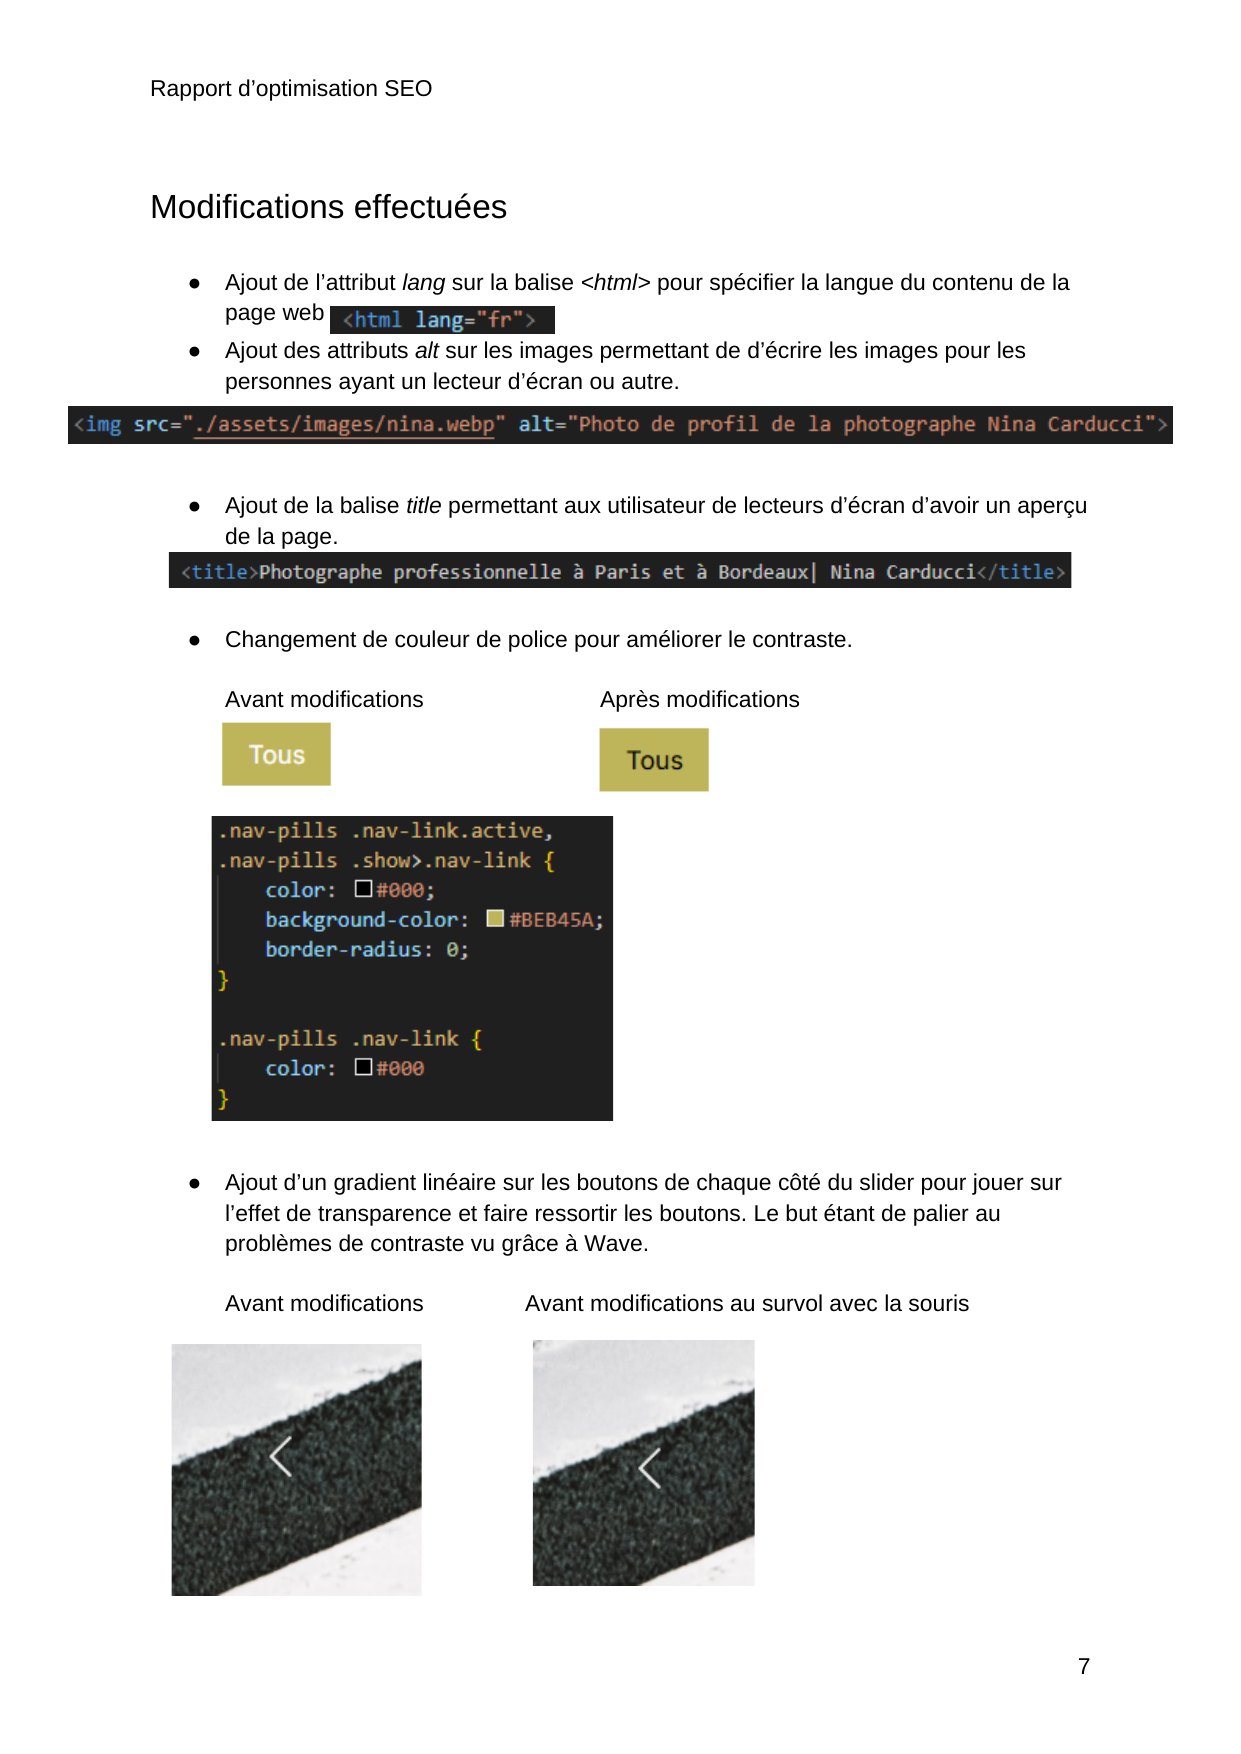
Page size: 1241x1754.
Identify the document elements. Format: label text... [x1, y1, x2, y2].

picture [168, 552, 1072, 588]
subtitle Modifications effectuées [150, 187, 1090, 226]
picture [532, 1340, 755, 1586]
picture [171, 1344, 422, 1596]
text Avant modifications Avant modifications au survol avec la souris [225, 1290, 1090, 1316]
picture [330, 306, 555, 334]
picture [68, 406, 1173, 444]
list Ajout des attributs alt sur les images permettant de d’écrire les images pour les personnes ayant un lecteur d’écran ou autre. [187, 337, 1090, 394]
list Ajout de la balise title permettant aux utilisateur de lecteurs d’écran d’avoir un aperçu de la page. [187, 492, 1090, 549]
list Ajout de l’attribut lang sur la balise <html> pour spécifier la langue du contenu de la page web [187, 269, 1090, 334]
picture [211, 816, 614, 1121]
list Changement de couleur de police pour améliorer le contraste. [187, 626, 1090, 652]
picture [592, 719, 717, 798]
list Ajout d’un gradient linéaire sur les boutons de chaque côté du slider pour jouer sur l’effet de transparence et faire ressortir les boutons. Le but étant de palier au problèmes de contraste vu grâce à Wave. [187, 1169, 1090, 1256]
picture [213, 712, 339, 797]
list Avant modifications Après modifications [187, 686, 1090, 712]
